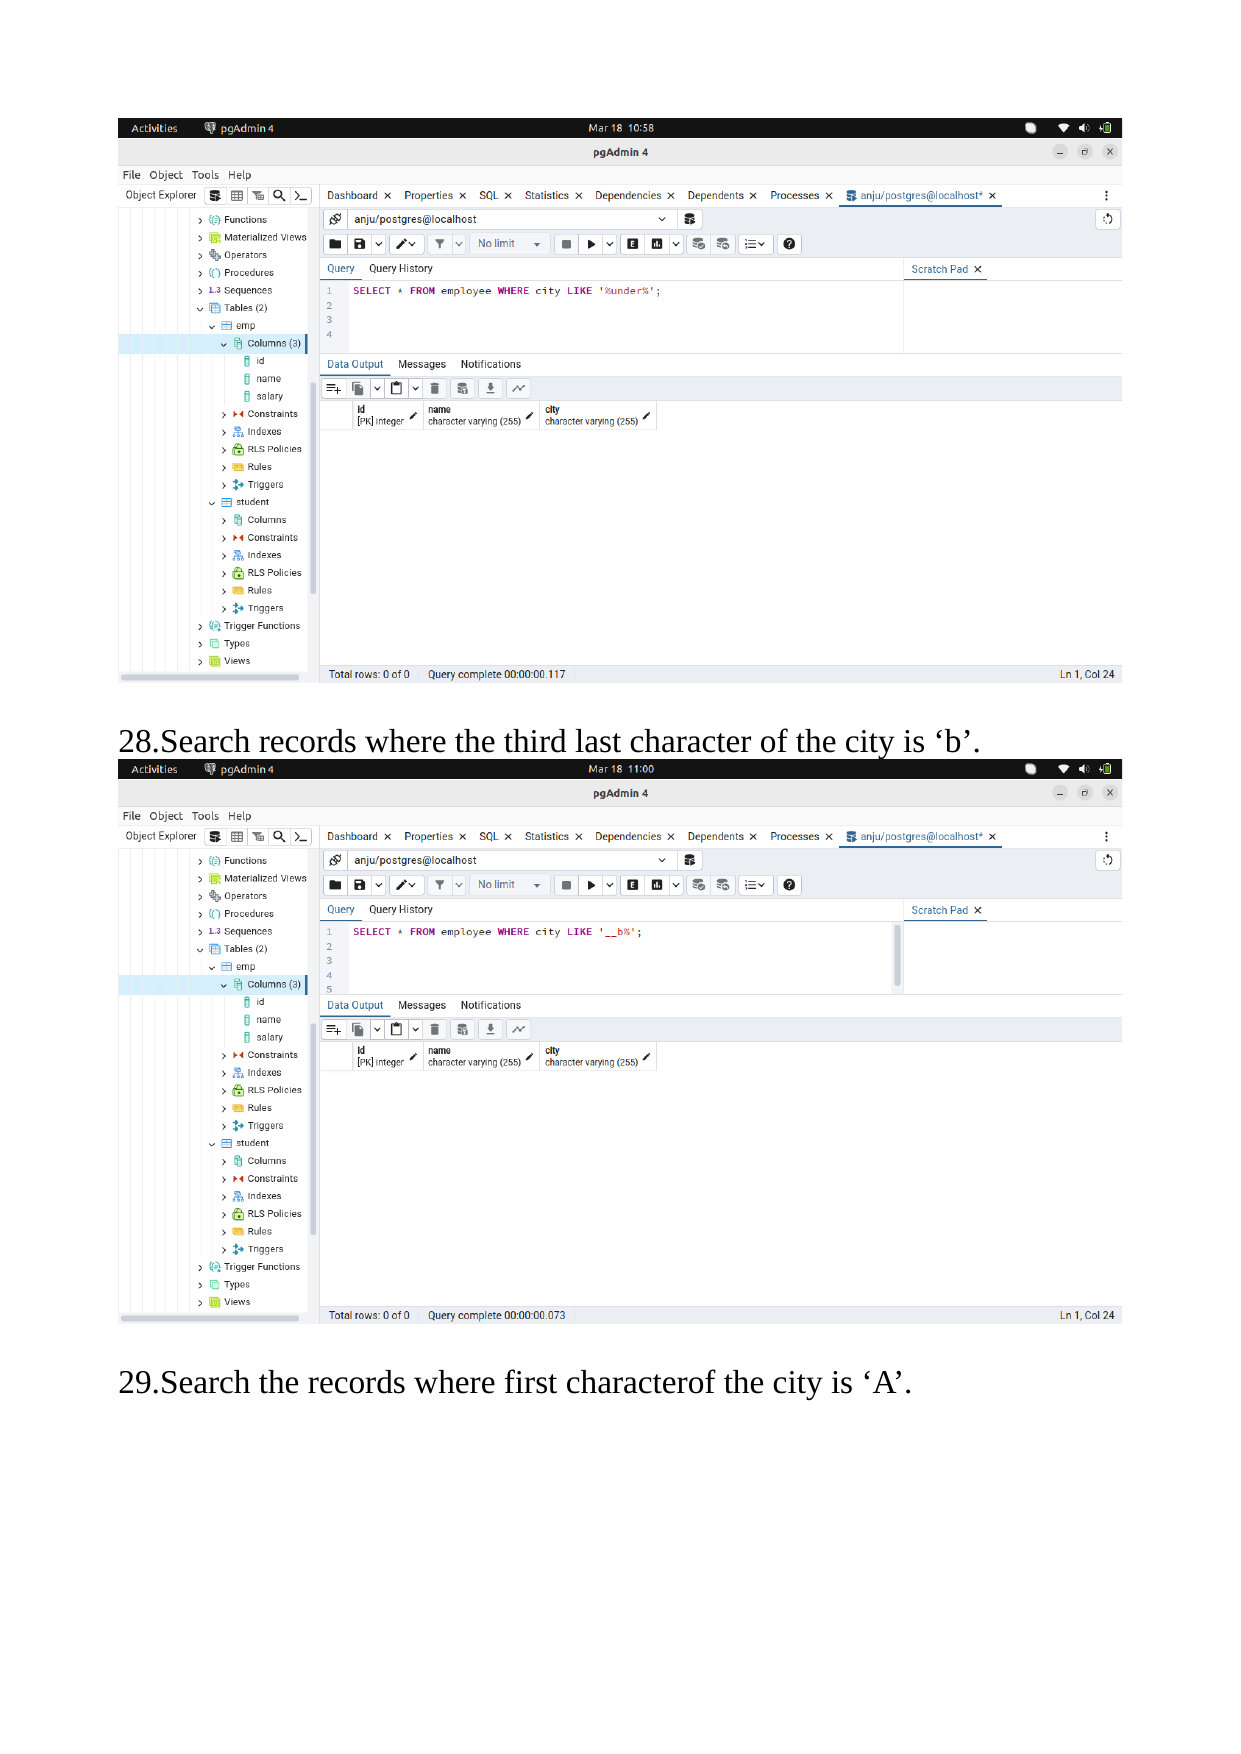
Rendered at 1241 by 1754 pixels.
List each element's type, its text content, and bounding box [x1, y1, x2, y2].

text 28.Search records where the third last character of the city is ‘b’. [118, 721, 1122, 759]
picture [118, 118, 1123, 683]
text 29.Search the records where first characterof the city is ‘A’. [118, 1362, 1122, 1400]
picture [118, 759, 1123, 1324]
